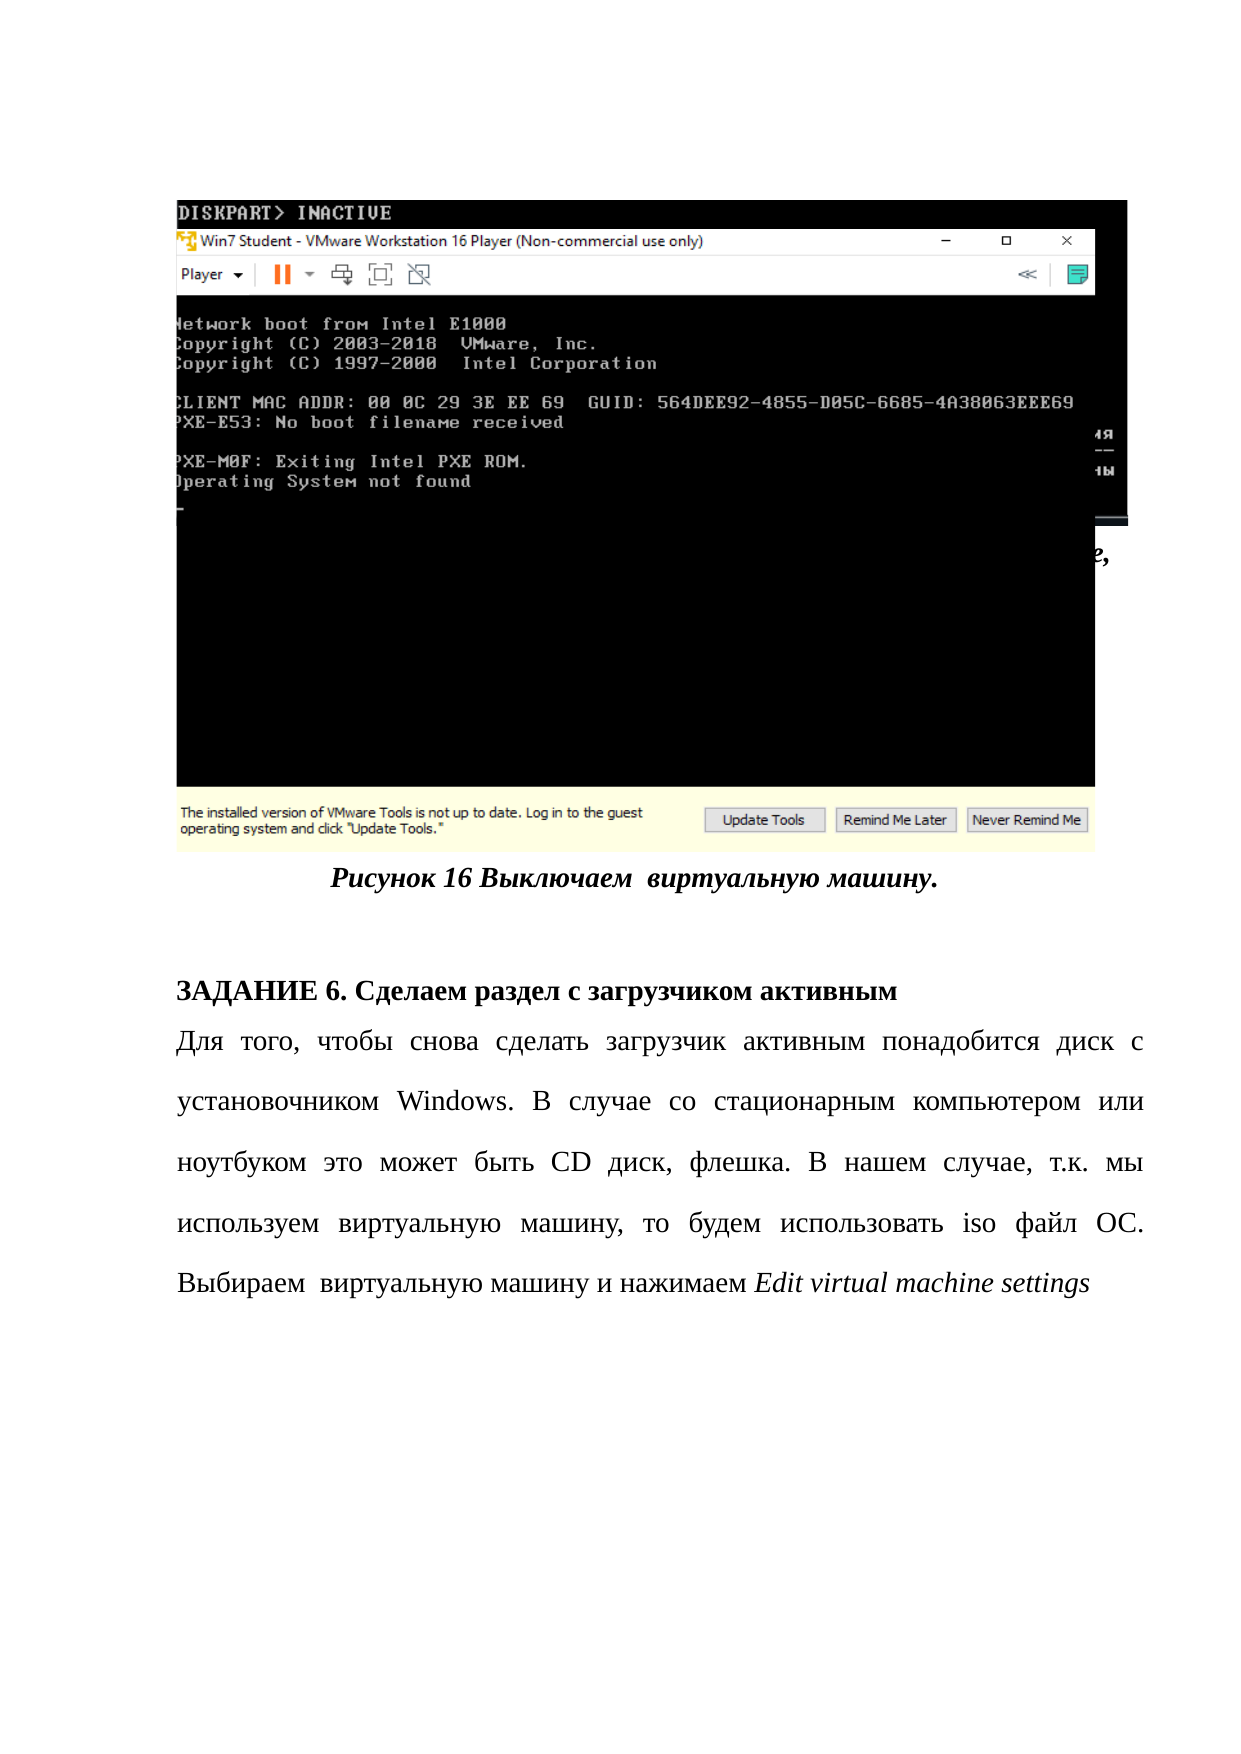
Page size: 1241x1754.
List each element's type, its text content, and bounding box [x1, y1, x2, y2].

text Для того, чтобы снова сделать загрузчик активным понадобится диск с установочником Windows. В случае со стационарным компьютером или ноутбуком это может быть CD диск, флешка. В нашем случае, т.к. мы используем виртуальную машину, то будем использовать iso файл ОС. Выбираем виртуальную машину и нажимаем Edit virtual machine settings [176, 1023, 1145, 1299]
text Рисунок 15Командой inactive сделаем раздел неактивным и проверьте, снялась ли активность. [1096, 535, 1128, 602]
text Рисунок 16 Выключаем виртуальную машину. [177, 861, 1095, 894]
text ЗАДАНИЕ 6. Сделаем раздел с загрузчиком активным [176, 973, 1152, 1006]
